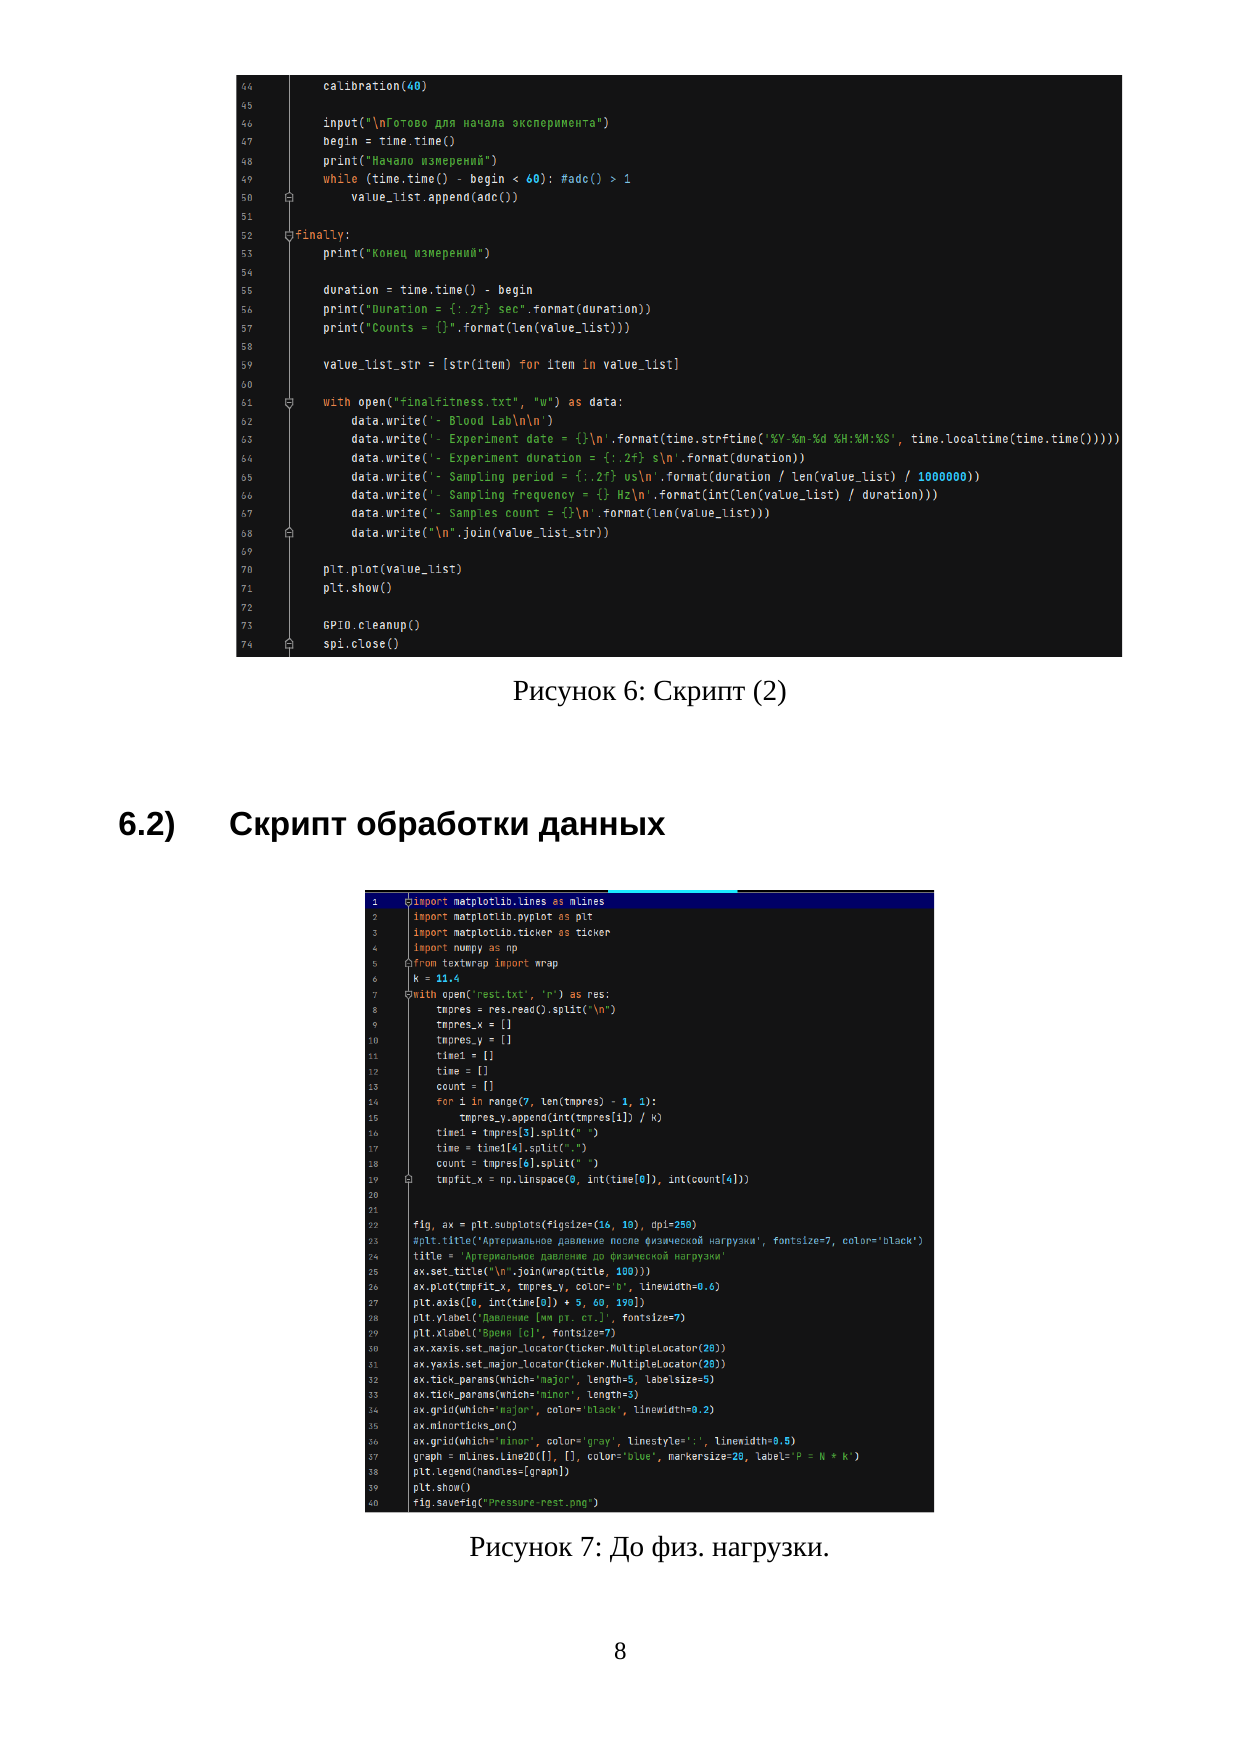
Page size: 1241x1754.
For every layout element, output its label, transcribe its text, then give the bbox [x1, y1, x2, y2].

text Рисунок 6: Скрипт (2) [177, 673, 1063, 707]
text Рисунок 7: До физ. нагрузки. [177, 1529, 1063, 1563]
subtitle Скрипт обработки данных [118, 804, 1122, 842]
